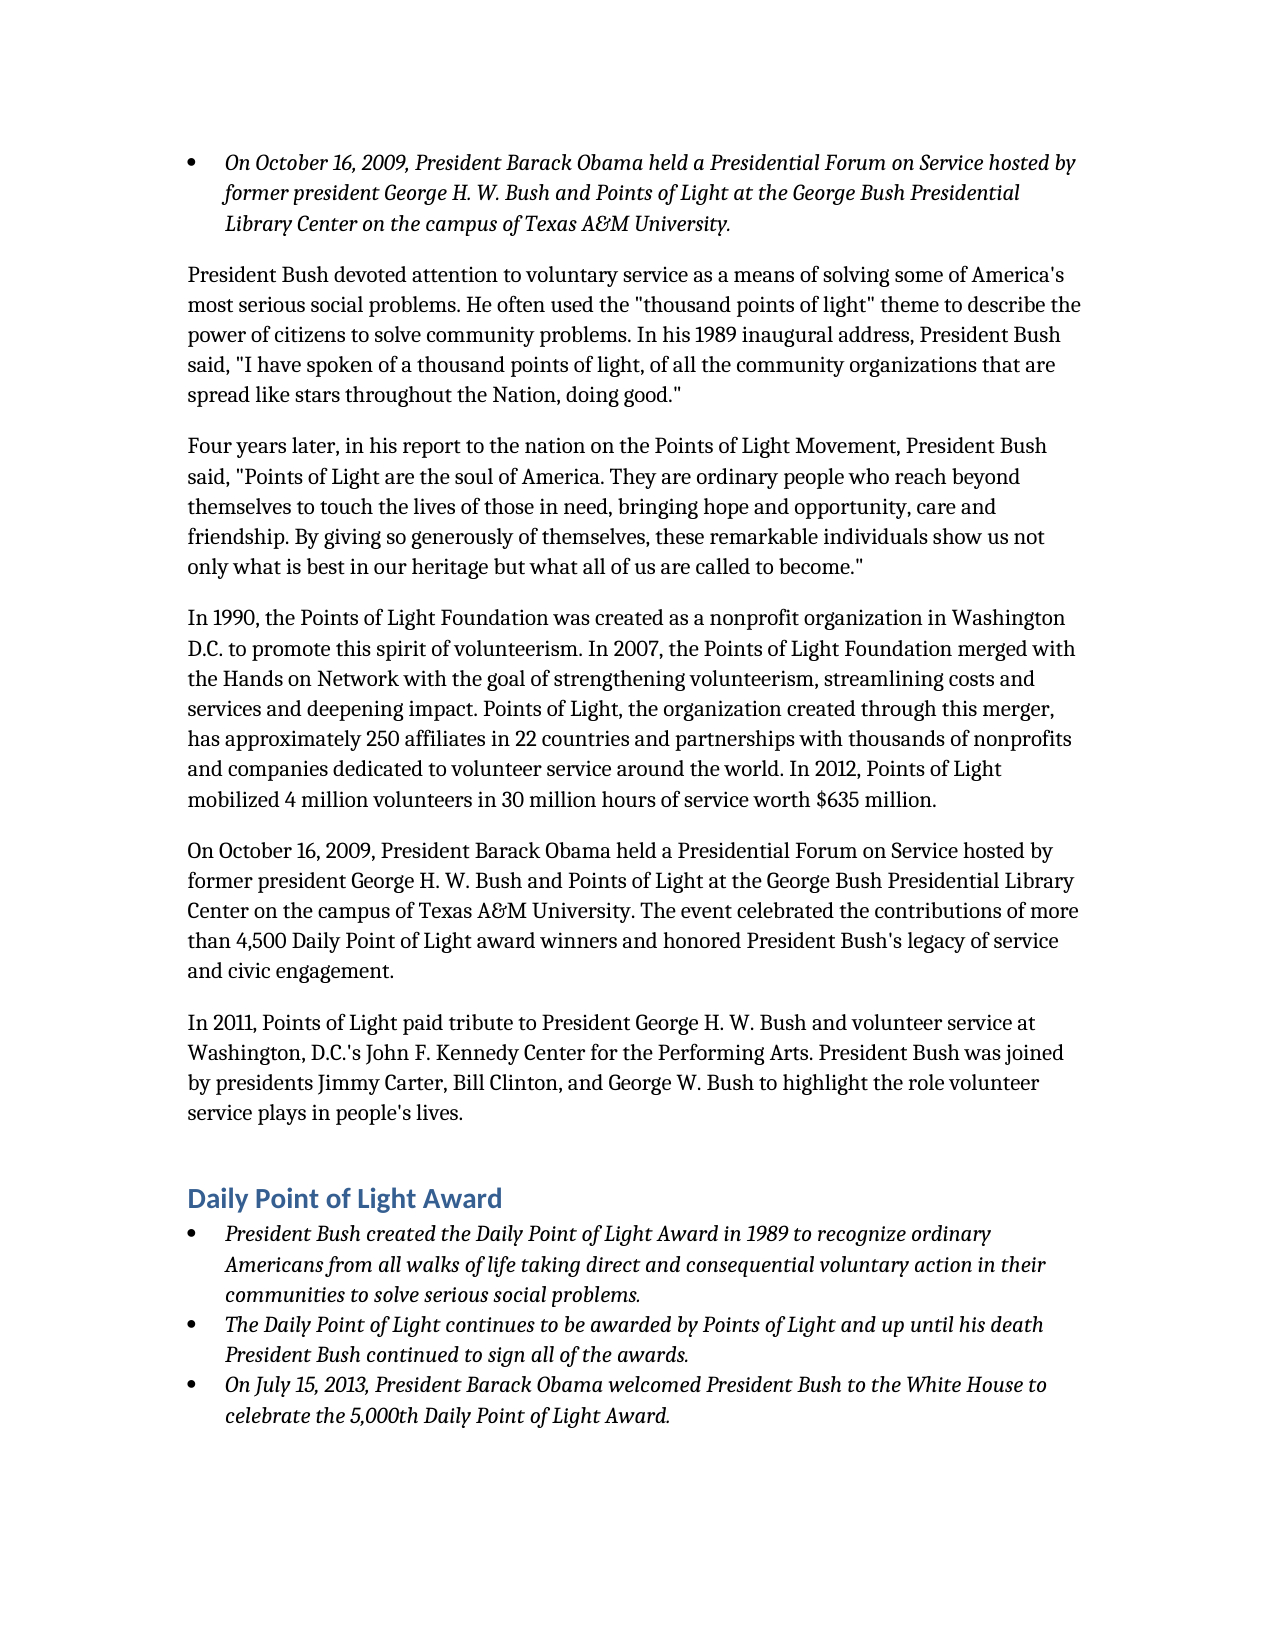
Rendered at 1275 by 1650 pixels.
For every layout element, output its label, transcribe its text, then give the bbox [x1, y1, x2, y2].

text Four years later, in his report to the nation on the Points of Light Movement, President Bush said, "Points of Light are the soul of America. They are ordinary people who reach beyond themselves to touch the lives of those in need, bringing hope and opportunity, care and friendship. By giving so generously of themselves, these remarkable individuals show us not only what is best in our heritage but what all of us are called to become." [187, 433, 1087, 581]
text In 2011, Points of Light paid tribute to President George H. W. Bush and volunteer service at Washington, D.C.'s John F. Kennedy Center for the Performing Arts. President Bush was joined by presidents Jimmy Carter, Bill Clinton, and George W. Bush to highlight the role volunteer service plays in people's lives. [187, 1009, 1087, 1126]
list President Bush created the Daily Point of Light Award in 1989 to recognize ordinary Americans from all walks of life taking direct and consequential voluntary action in their communities to solve serious social problems. [187, 1221, 1087, 1308]
text President Bush devoted attention to voluntary service as a means of solving some of America's most serious social problems. He often used the "thousand points of light" theme to describe the power of citizens to solve community problems. In his 1989 inaugural address, President Bush said, "I have spoken of a thousand points of light, of all the community organizations that are spread like stars throughout the Nation, doing good." [187, 261, 1087, 409]
text In 1990, the Points of Light Foundation was created as a nonprofit organization in Washington D.C. to promote this spirit of volunteerism. In 2007, the Points of Light Foundation merged with the Hands on Network with the goal of strengthening volunteerism, streamlining costs and services and deepening impact. Points of Light, the organization created through this merger, has approximately 250 affiliates in 22 countries and partnerships with thousands of nonprofits and companies dedicated to volunteer service around the world. In 2012, Points of Light mobilized 4 million volunteers in 30 million hours of service worth $635 million. [187, 605, 1087, 813]
list On July 15, 2013, President Barack Obama welcomed President Bush to the White House to celebrate the 5,000th Daily Point of Light Award. [187, 1372, 1087, 1429]
text On October 16, 2009, President Barack Obama held a Presidential Forum on Service hosted by former president George H. W. Bush and Points of Light at the George Bush Presidential Library Center on the campus of Texas A&M University. The event celebrated the contributions of more than 4,500 Daily Point of Light award winners and honored President Bush's legacy of service and civic engagement. [187, 837, 1087, 985]
subtitle Daily Point of Light Award [187, 1180, 1087, 1216]
list On October 16, 2009, President Barack Obama held a Presidential Forum on Service hosted by former president George H. W. Bush and Points of Light at the George Bush Presidential Library Center on the campus of Texas A&M University. [187, 150, 1087, 237]
list The Daily Point of Light continues to be awarded by Points of Light and up until his death President Bush continued to sign all of the awards. [187, 1312, 1087, 1368]
